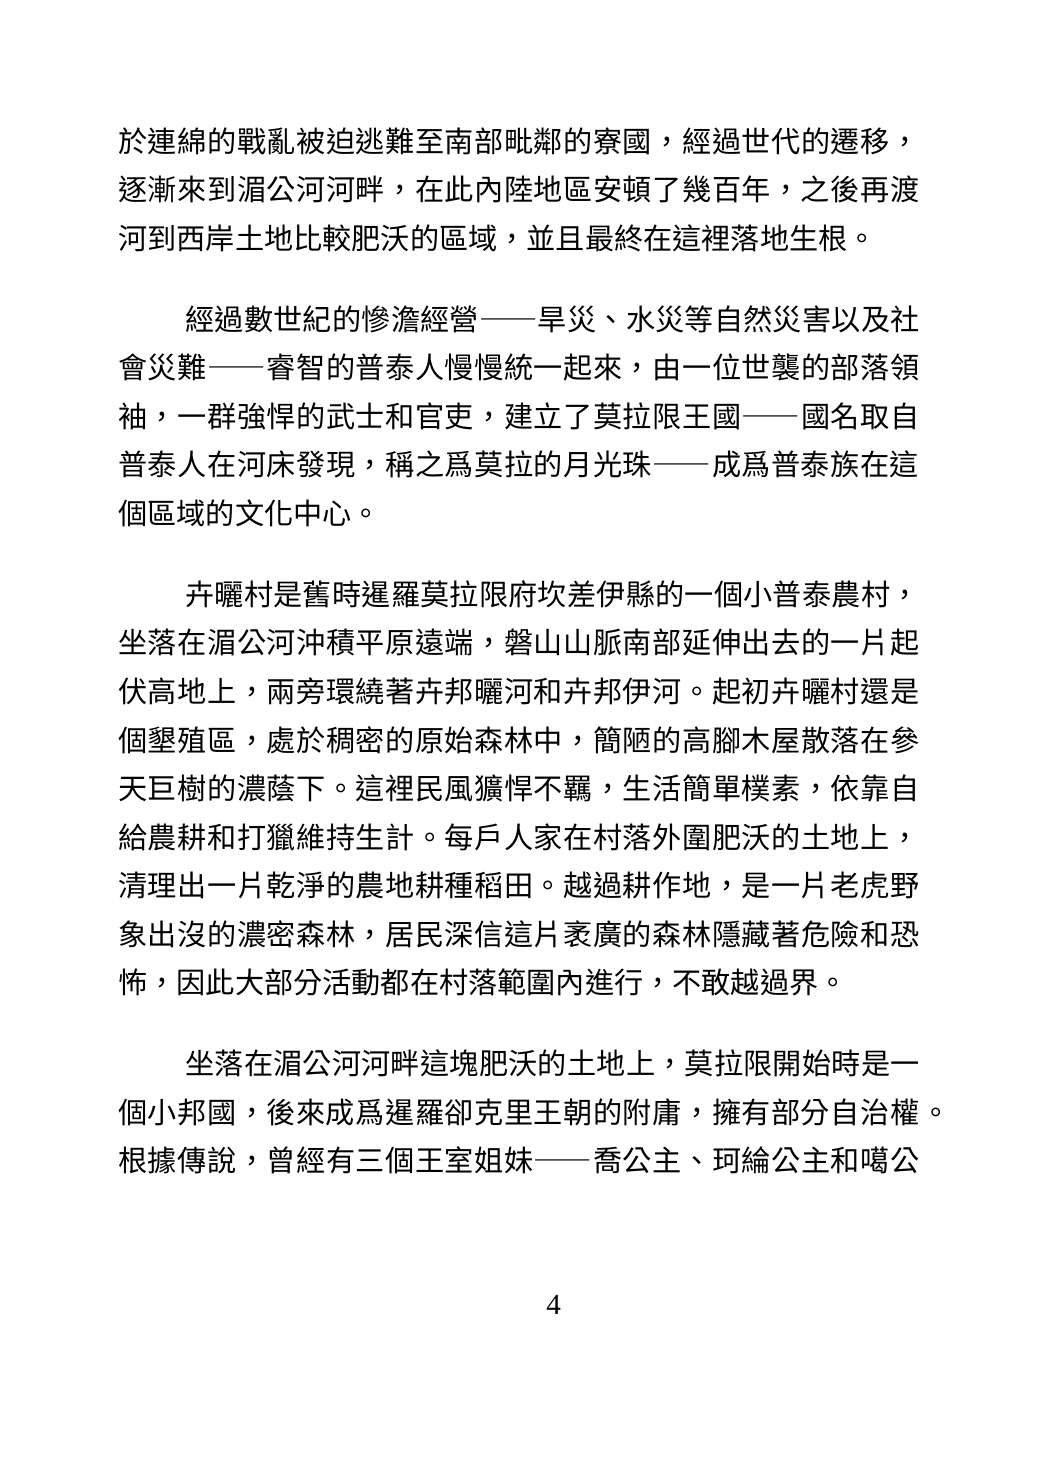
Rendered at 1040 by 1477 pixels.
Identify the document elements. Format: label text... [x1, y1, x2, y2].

text 坐落在湄公河河畔這塊肥沃的土地上，莫拉限開始時是一個小邦國，後來成爲暹羅卻克里王朝的附庸，擁有部分自治權。根據傳說，曾經有三個王室姐妹——喬公主、珂綸公主和噶公主——生活在卉曬村，她們的性格透過母系血緣傳遞，深深烙印在普泰人的民族性格當中，這一族人身上流著她們的血，有著她們鮮明的個性：敏銳的才智、堅韌的意志以及公正的品格。繼承著這引以爲豪的遺範以及獨立的性格，普泰人通過傳統、風俗和語言把族人凝聚在一起，將這神聖的傳承世代延續，綿綿不絕。 [118, 1041, 921, 1180]
text 卉曬村是舊時暹羅莫拉限府坎差伊縣的一個小普泰農村，坐落在湄公河沖積平原遠端，磐山山脈南部延伸出去的一片起伏高地上，兩旁環繞著卉邦曬河和卉邦伊河。起初卉曬村還是個墾殖區，處於稠密的原始森林中，簡陋的高腳木屋散落在參天巨樹的濃蔭下。這裡民風獷悍不羈，生活簡單樸素，依靠自給農耕和打獵維持生計。每戶人家在村落外圍肥沃的土地上，清理出一片乾淨的農地耕種稻田。越過耕作地，是一片老虎野象出沒的濃密森林，居民深信這片袤廣的森林隱藏著危險和恐怖，因此大部分活動都在村落範圍內進行，不敢越過界。 [118, 571, 921, 1002]
text 於連綿的戰亂被迫逃難至南部毗鄰的寮國，經過世代的遷移，逐漸來到湄公河河畔，在此內陸地區安頓了幾百年，之後再渡河到西岸土地比較肥沃的區域，並且最終在這裡落地生根。 [118, 118, 921, 257]
text 經過數世紀的慘澹經營——旱災、水災等自然災害以及社會災難——睿智的普泰人慢慢統一起來，由一位世襲的部落領袖，一群強悍的武士和官吏，建立了莫拉限王國——國名取自普泰人在河床發現，稱之爲莫拉的月光珠——成爲普泰族在這個區域的文化中心。 [118, 296, 921, 533]
